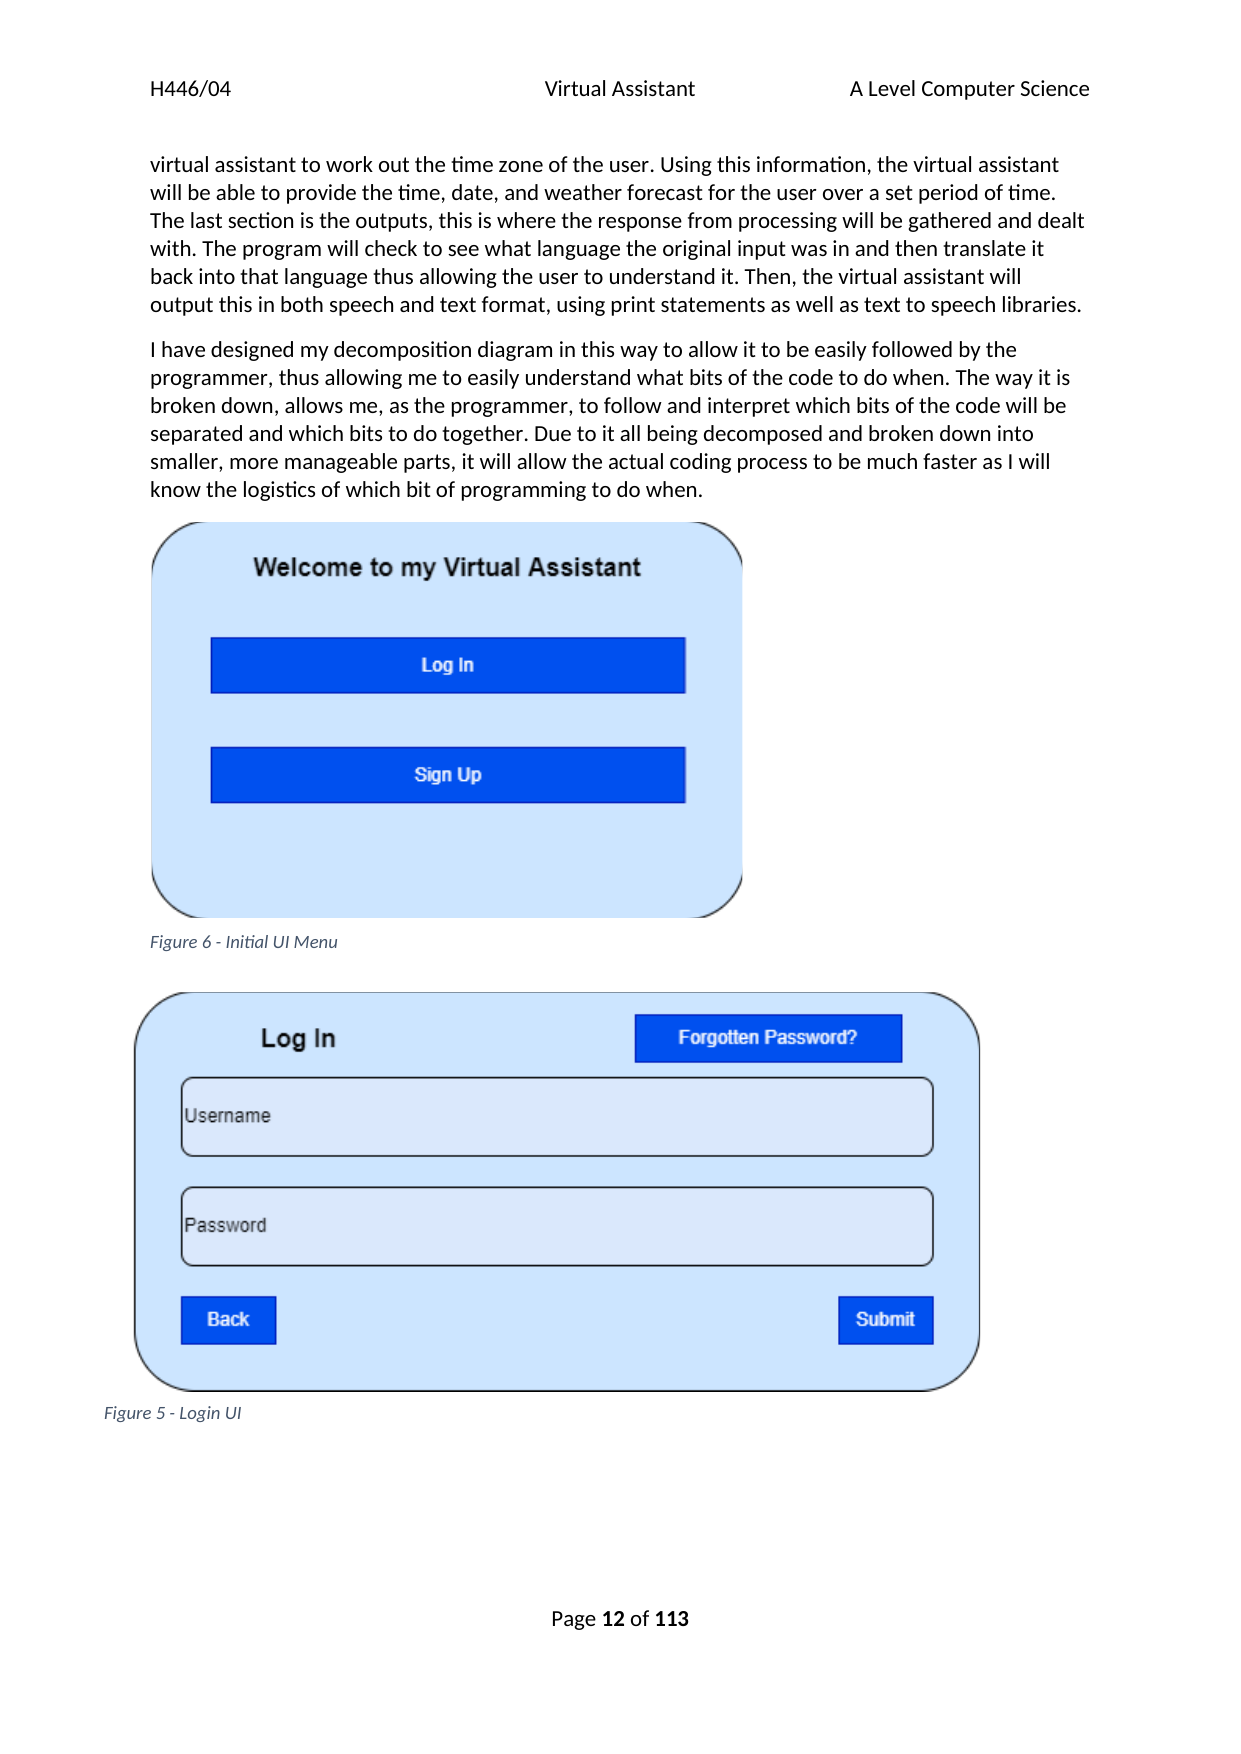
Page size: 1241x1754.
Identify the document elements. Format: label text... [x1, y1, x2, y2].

text Figure 5 - Login UI [104, 1401, 980, 1424]
text Figure 6 - Initial UI Menu [150, 930, 745, 953]
text I have designed my decomposition diagram in this way to allow it to be easily followed by the programmer, thus allowing me to easily understand what bits of the code to do when. The way it is broken down, allows me, as the programmer, to follow and interpret which bits of the code will be separated and which bits to do together. Due to it all being decomposed and broken down into smaller, more manageable parts, it will allow the actual coding process to be much faster as I will know the logistics of which bit of programming to do when. [150, 335, 1090, 503]
text virtual assistant to work out the time zone of the user. Using this information, the virtual assistant will be able to provide the time, date, and weather forecast for the user over a set period of time. The last section is the outputs, this is where the response from processing will be gathered and dealt with. The program will check to see what language the original input was in and then translate it back into that language thus allowing the user to understand it. Then, the virtual assistant will output this in both speech and text format, using print statements as well as text to speech libraries. [150, 150, 1090, 318]
